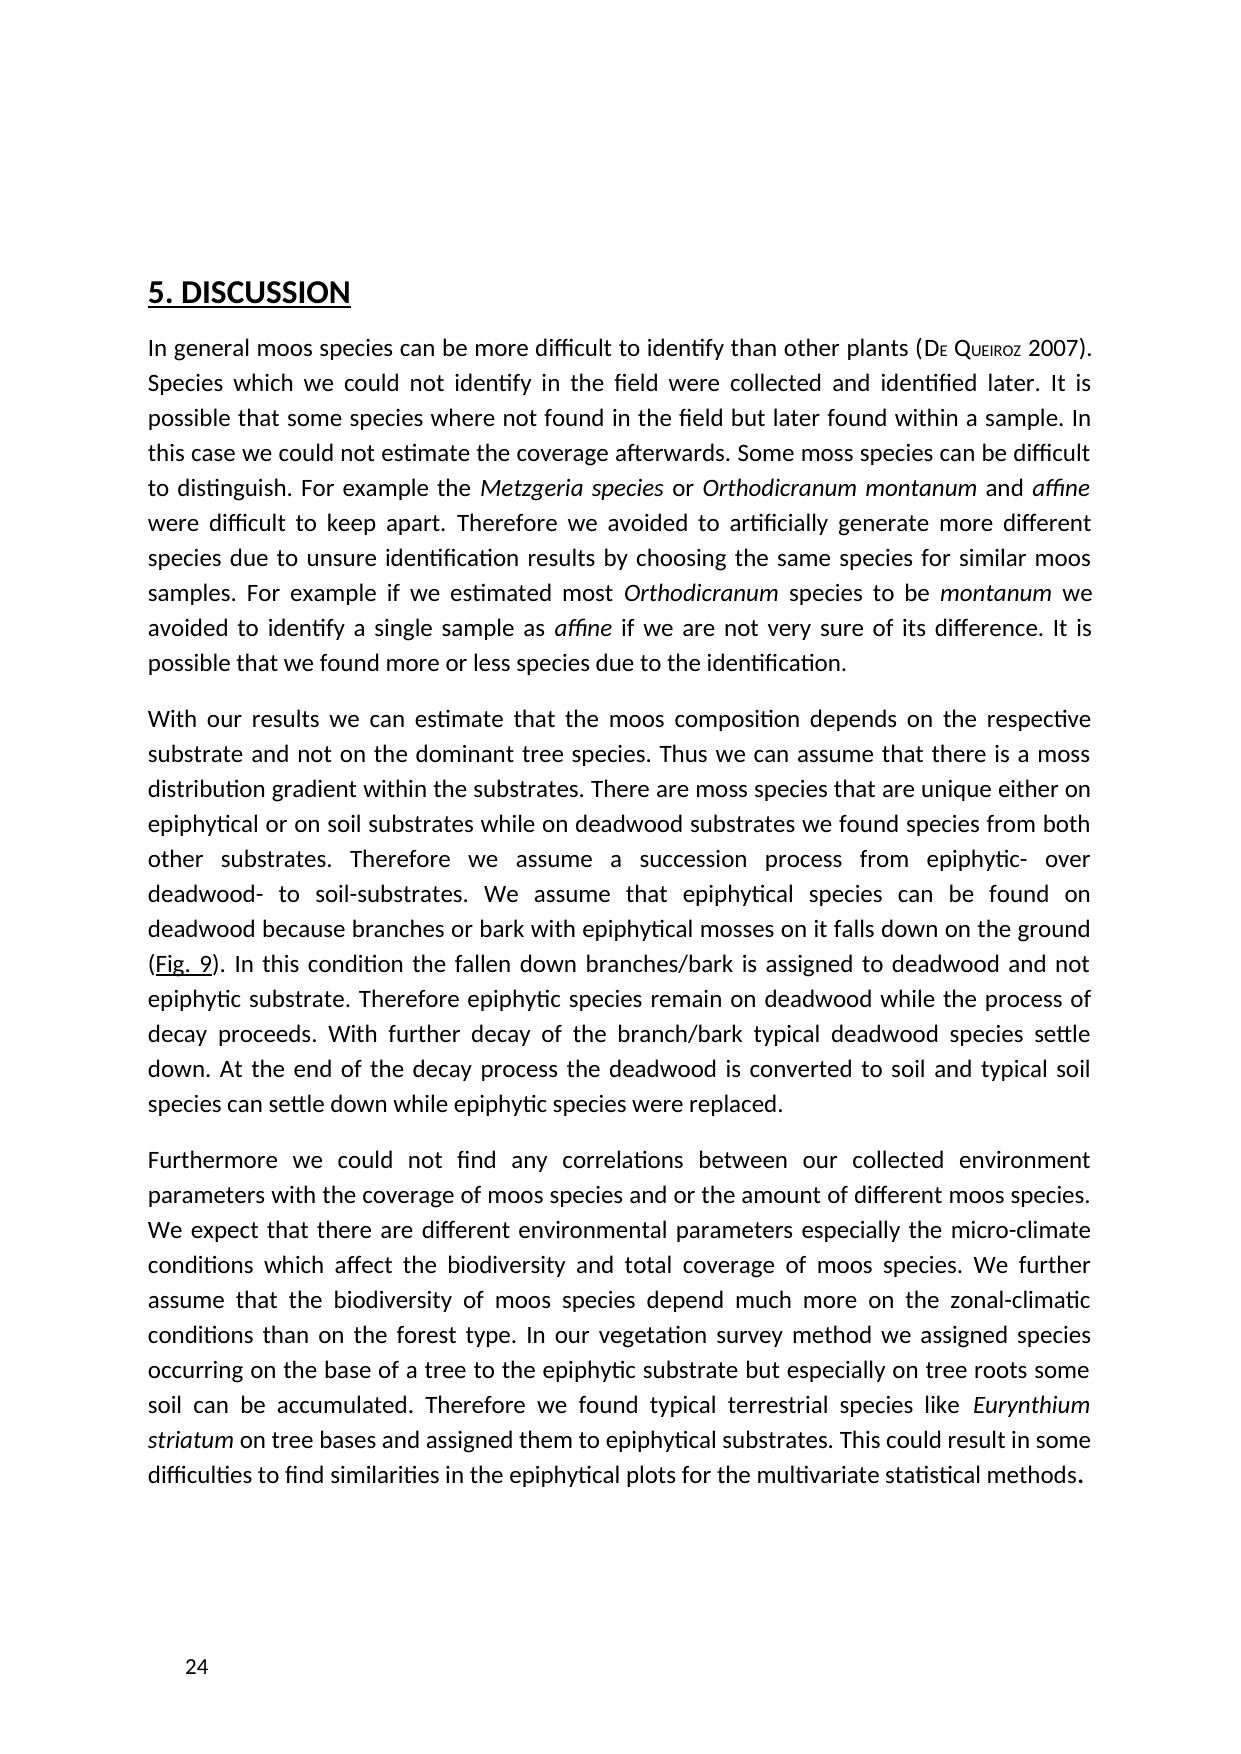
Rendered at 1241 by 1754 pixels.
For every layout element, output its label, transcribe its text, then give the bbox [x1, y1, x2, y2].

text In general moos species can be more difficult to identify than other plants (De Queiroz 2007). Species which we could not identify in the field were collected and identified later. It is possible that some species where not found in the field but later found within a sample. In this case we could not estimate the coverage afterwards. Some moss species can be difficult to distinguish. For example the Metzgeria species or Orthodicranum montanum and affine were difficult to keep apart. Therefore we avoided to artificially generate more different species due to unsure identification results by choosing the same species for similar moos samples. For example if we estimated most Orthodicranum species to be montanum we avoided to identify a single sample as affine if we are not very sure of its difference. It is possible that we found more or less species due to the identification. [148, 332, 1092, 678]
text Furthermore we could not find any correlations between our collected environment parameters with the coverage of moos species and or the amount of different moos species. We expect that there are different environmental parameters especially the micro-climate conditions which affect the biodiversity and total coverage of moos species. We further assume that the biodiversity of moos species depend much more on the zonal-climatic conditions than on the forest type. In our vegetation survey method we assigned species occurring on the base of a tree to the epiphytic substrate but especially on tree roots some soil can be accumulated. Therefore we found typical terrestrial species like Eurynthium striatum on tree bases and assigned them to epiphytical substrates. This could result in some difficulties to find similarities in the epiphytical plots for the multivariate statistical methods. [148, 1144, 1092, 1489]
text 5. Discussion [148, 271, 1092, 312]
text With our results we can estimate that the moos composition depends on the respective substrate and not on the dominant tree species. Thus we can assume that there is a moss distribution gradient within the substrates. There are moss species that are unique either on epiphytical or on soil substrates while on deadwood substrates we found species from both other substrates. Therefore we assume a succession process from epiphytic- over deadwood- to soil-substrates. We assume that epiphytical species can be found on deadwood because branches or bark with epiphytical mosses on it falls down on the ground (Fig. 9). In this condition the fallen down branches/bark is assigned to deadwood and not epiphytic substrate. Therefore epiphytic species remain on deadwood while the process of decay proceeds. With further decay of the branch/bark typical deadwood species settle down. At the end of the decay process the deadwood is converted to soil and typical soil species can settle down while epiphytic species were replaced. [148, 703, 1092, 1119]
